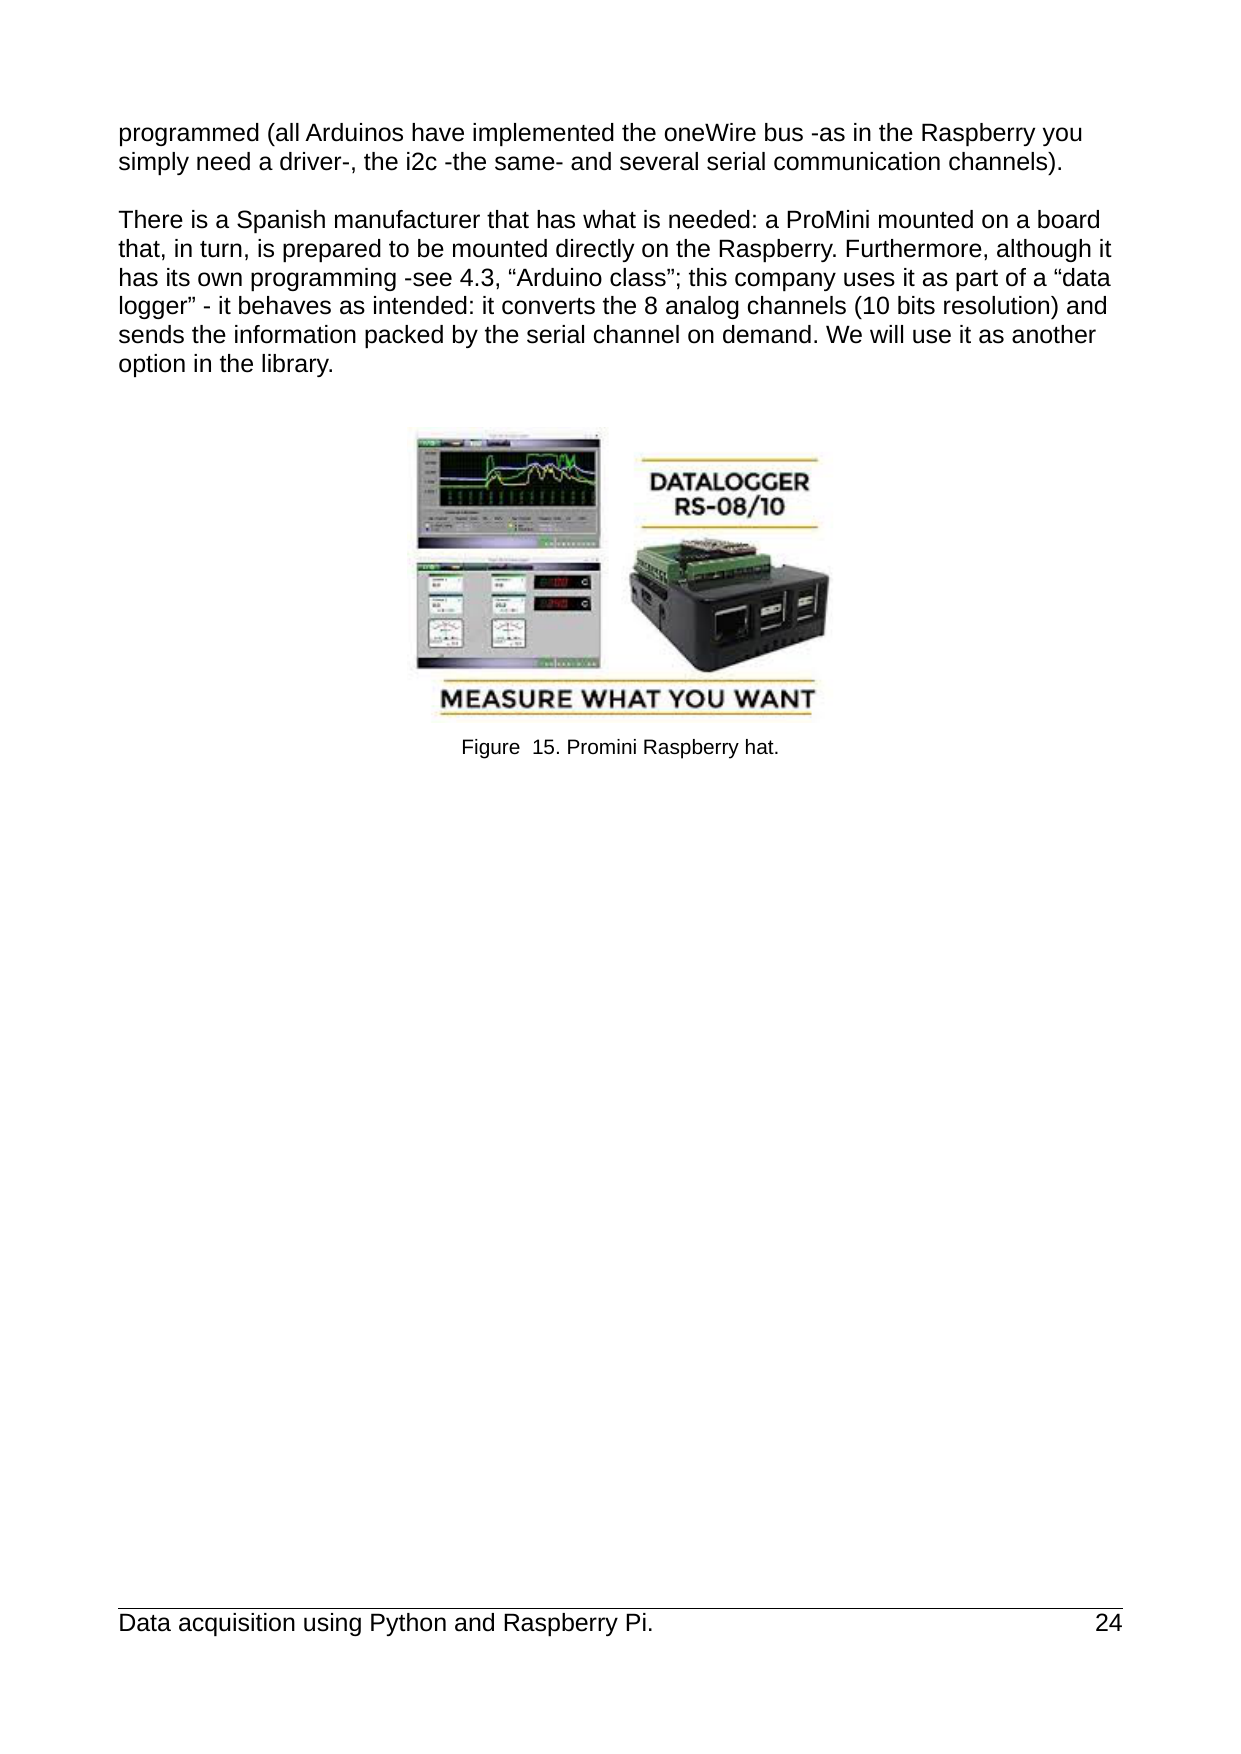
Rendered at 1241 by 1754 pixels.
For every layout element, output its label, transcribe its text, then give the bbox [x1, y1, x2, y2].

picture [407, 427, 834, 723]
text programmed (all Arduinos have implemented the oneWire bus -as in the Raspberry you simply need a driver-, the i2c -the same- and several serial communication channels). [118, 118, 1122, 176]
text There is a Spanish manufacturer that has what is needed: a ProMini mounted on a board that, in turn, is prepared to be mounted directly on the Raspberry. Furthermore, although it has its own programming -see 4.3, “Arduino class”; this company uses it as part of a “data logger” - it behaves as intended: it converts the 8 analog channels (10 bits resolution) and sends the information packed by the serial channel on demand. We will use it as another option in the library. [118, 205, 1122, 378]
text Figure 15. Promini Raspberry hat. [118, 407, 1122, 758]
